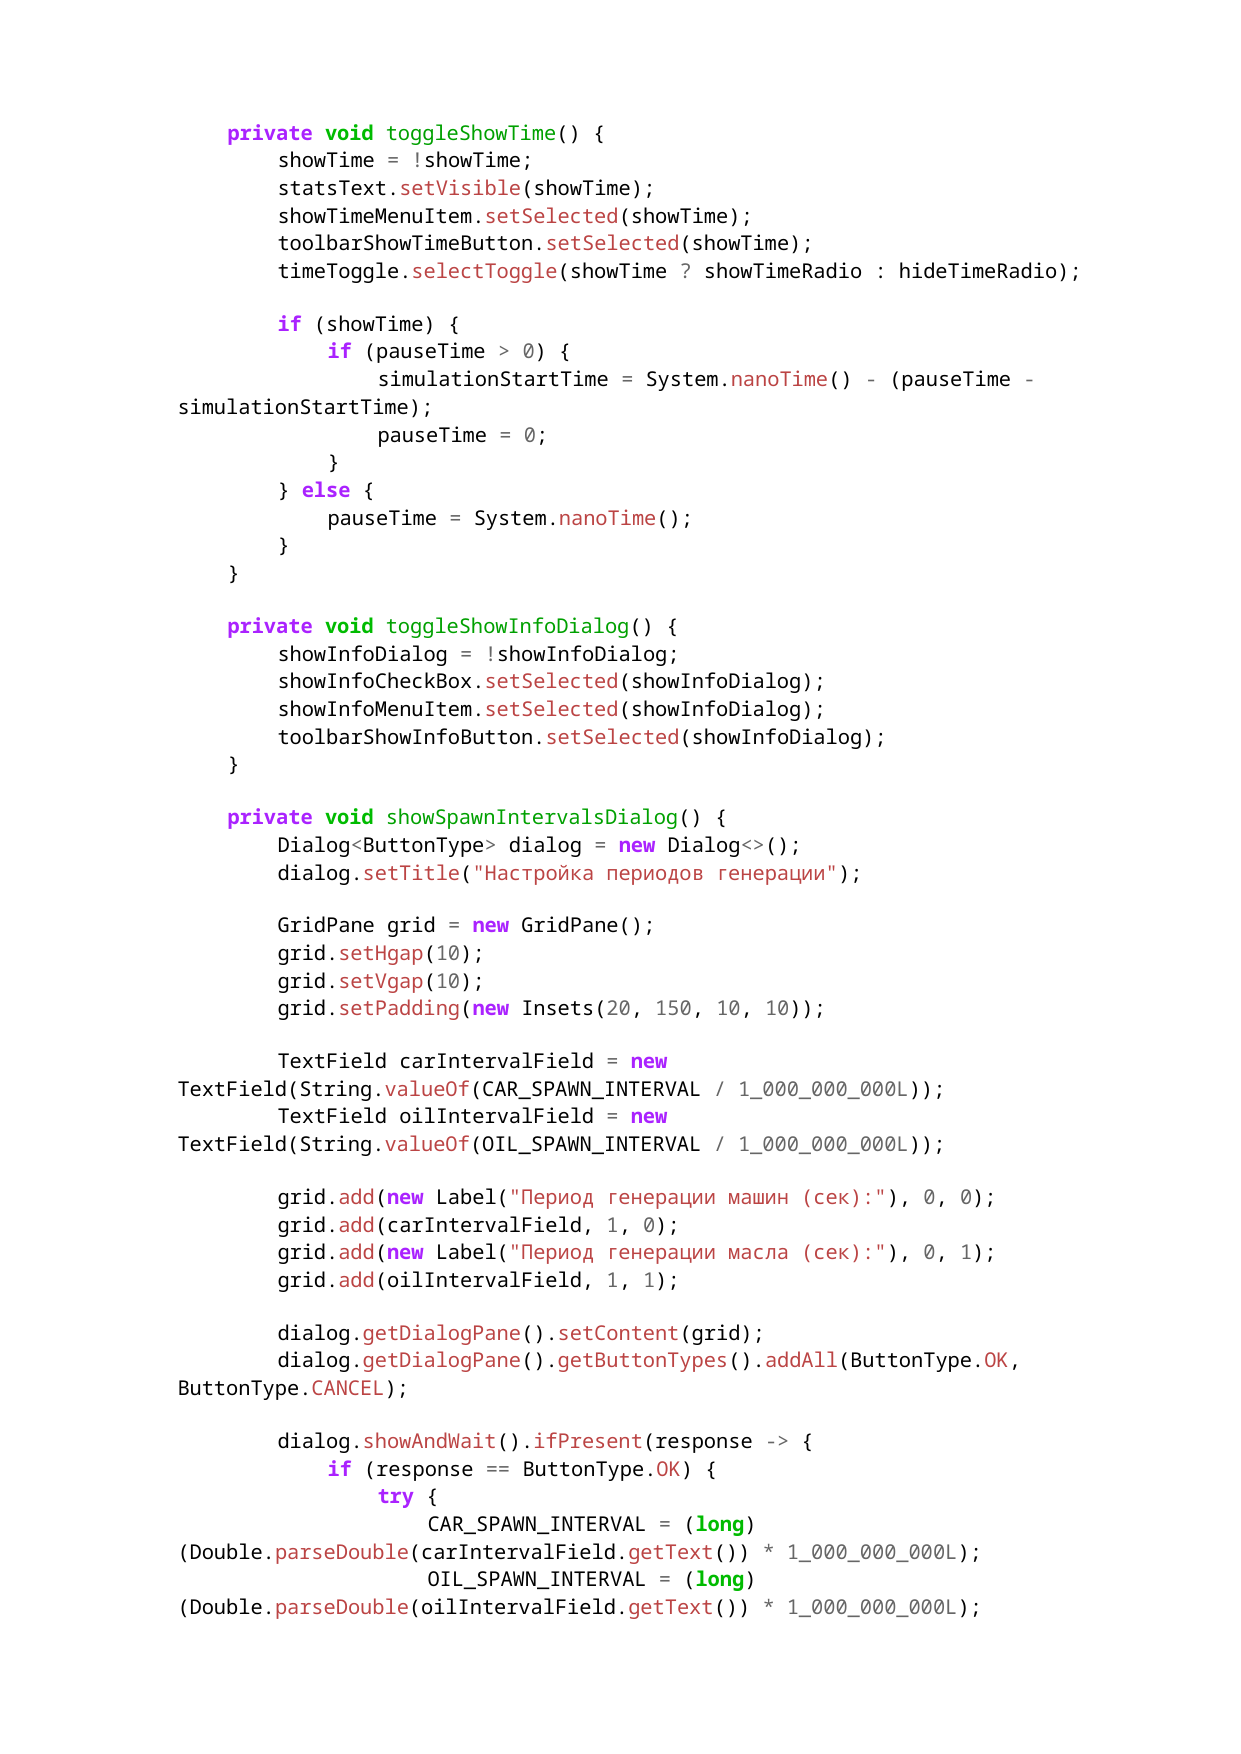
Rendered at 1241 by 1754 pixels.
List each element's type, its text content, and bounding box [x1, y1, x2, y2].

text grid.setVgap(10); [177, 966, 1152, 994]
text } [177, 750, 1152, 778]
text grid.add(carIntervalField, 1, 0); [177, 1210, 1152, 1238]
text dialog.getDialogPane().setContent(grid); [177, 1318, 1152, 1346]
text TextField oilIntervalField = new TextField(String.valueOf(OIL_SPAWN_INTERVAL / 1_000_000_000L)); [177, 1102, 1152, 1157]
text showInfoCheckBox.setSelected(showInfoDialog); [177, 667, 1152, 694]
text pauseTime = 0; [177, 420, 1152, 448]
text if (response == ButtonType.OK) { [177, 1454, 1152, 1482]
text grid.add(new Label("Период генерации масла (сек):"), 0, 1); [177, 1238, 1152, 1266]
text grid.setPadding(new Insets(20, 150, 10, 10)); [177, 994, 1152, 1022]
text dialog.showAndWait().ifPresent(response -> { [177, 1426, 1152, 1454]
text } [177, 559, 1152, 586]
text private void toggleShowInfoDialog() { [177, 611, 1152, 639]
text showInfoMenuItem.setSelected(showInfoDialog); [177, 694, 1152, 722]
text showTime = !showTime; [177, 146, 1152, 173]
text Dialog<ButtonType> dialog = new Dialog<>(); [177, 830, 1152, 858]
text showTimeMenuItem.setSelected(showTime); [177, 201, 1152, 229]
text } [177, 448, 1152, 476]
text grid.add(new Label("Период генерации машин (сек):"), 0, 0); [177, 1182, 1152, 1210]
text GridPane grid = new GridPane(); [177, 911, 1152, 938]
text timeToggle.selectToggle(showTime ? showTimeRadio : hideTimeRadio); [177, 257, 1152, 284]
text statsText.setVisible(showTime); [177, 173, 1152, 201]
text showInfoDialog = !showInfoDialog; [177, 639, 1152, 667]
text pauseTime = System.nanoTime(); [177, 503, 1152, 531]
text if (pauseTime > 0) { [177, 337, 1152, 365]
text } [177, 531, 1152, 559]
text toolbarShowInfoButton.setSelected(showInfoDialog); [177, 722, 1152, 750]
text dialog.getDialogPane().getButtonTypes().addAll(ButtonType.OK, ButtonType.CANCEL); [177, 1346, 1152, 1401]
text simulationStartTime = System.nanoTime() - (pauseTime - simulationStartTime); [177, 365, 1152, 420]
text OIL_SPAWN_INTERVAL = (long)(Double.parseDouble(oilIntervalField.getText()) * 1_000_000_000L); [177, 1565, 1152, 1620]
text if (showTime) { [177, 309, 1152, 337]
text toolbarShowTimeButton.setSelected(showTime); [177, 229, 1152, 257]
text grid.setHgap(10); [177, 938, 1152, 966]
text CAR_SPAWN_INTERVAL = (long)(Double.parseDouble(carIntervalField.getText()) * 1_000_000_000L); [177, 1509, 1152, 1565]
text dialog.setTitle("Настройка периодов генерации"); [177, 858, 1152, 886]
text private void showSpawnIntervalsDialog() { [177, 803, 1152, 830]
text TextField carIntervalField = new TextField(String.valueOf(CAR_SPAWN_INTERVAL / 1_000_000_000L)); [177, 1047, 1152, 1102]
text private void toggleShowTime() { [177, 118, 1152, 146]
text try { [177, 1482, 1152, 1509]
text grid.add(oilIntervalField, 1, 1); [177, 1266, 1152, 1293]
text } else { [177, 476, 1152, 503]
